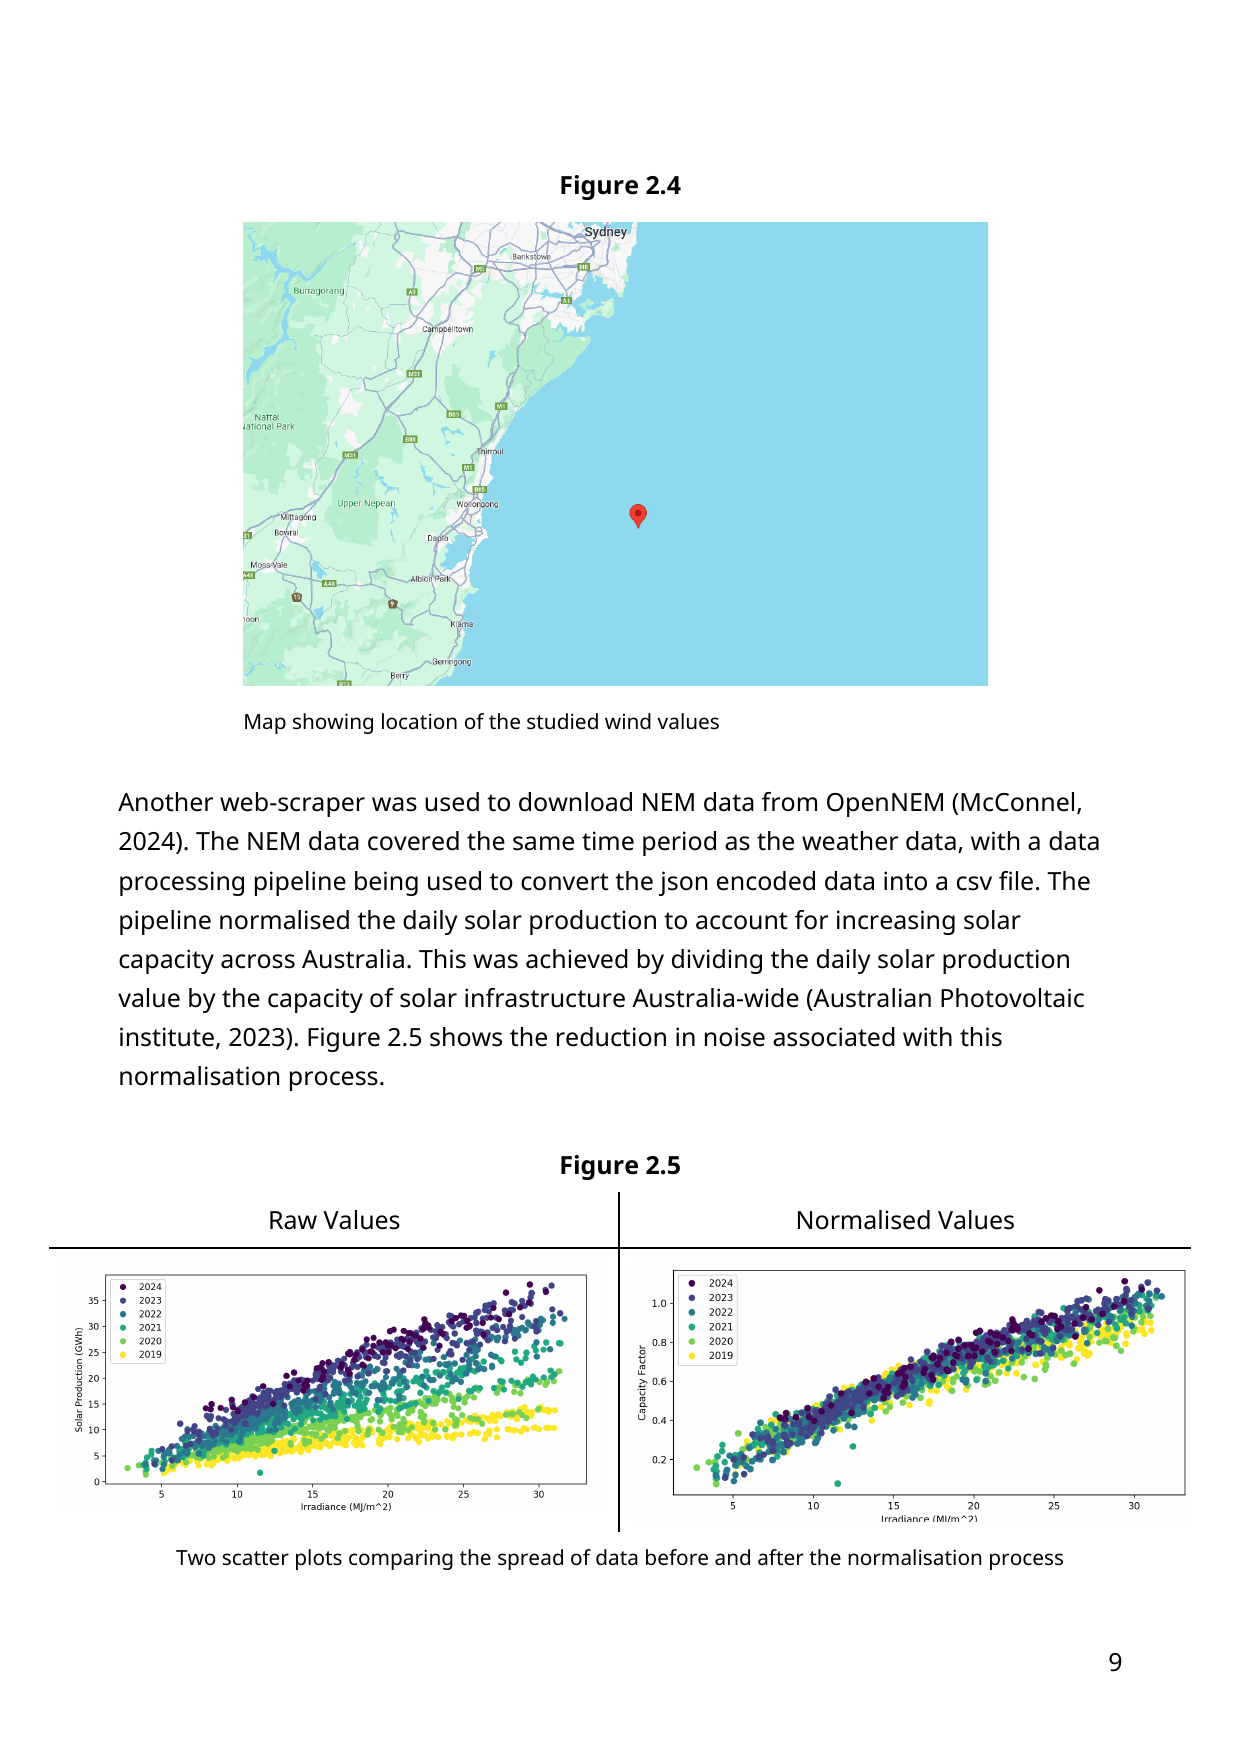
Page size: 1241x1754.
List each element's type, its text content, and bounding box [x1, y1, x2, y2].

table_cell Map showing location of the studied wind values [233, 696, 1008, 746]
picture [59, 1259, 607, 1513]
picture [243, 222, 989, 686]
table_header Figure 2.4 [233, 157, 1008, 212]
table_cell [233, 212, 1008, 696]
table_cell Normalised Values [620, 1192, 1191, 1247]
table_cell [49, 1249, 618, 1532]
text Another web-scraper was used to download NEM data from OpenNEM (McConnel, 2024). The NEM data covered the same time period as the weather data, with a data processing pipeline being used to convert the json encoded data into a csv file. The pipeline normalised the daily solar production to account for increasing solar capacity across Australia. This was achieved by dividing the daily solar production value by the capacity of solar infrastructure Australia-wide (Australian Photovoltaic institute, 2023). Figure 2.5 shows the reduction in noise associated with this normalisation process. [118, 785, 1122, 1093]
table_cell Raw Values [49, 1192, 618, 1247]
table_cell Two scatter plots comparing the spread of data before and after the normalisation process [49, 1532, 1191, 1582]
table_header Figure 2.5 [49, 1138, 1191, 1192]
table_cell [620, 1249, 1191, 1532]
picture [629, 1259, 1192, 1522]
